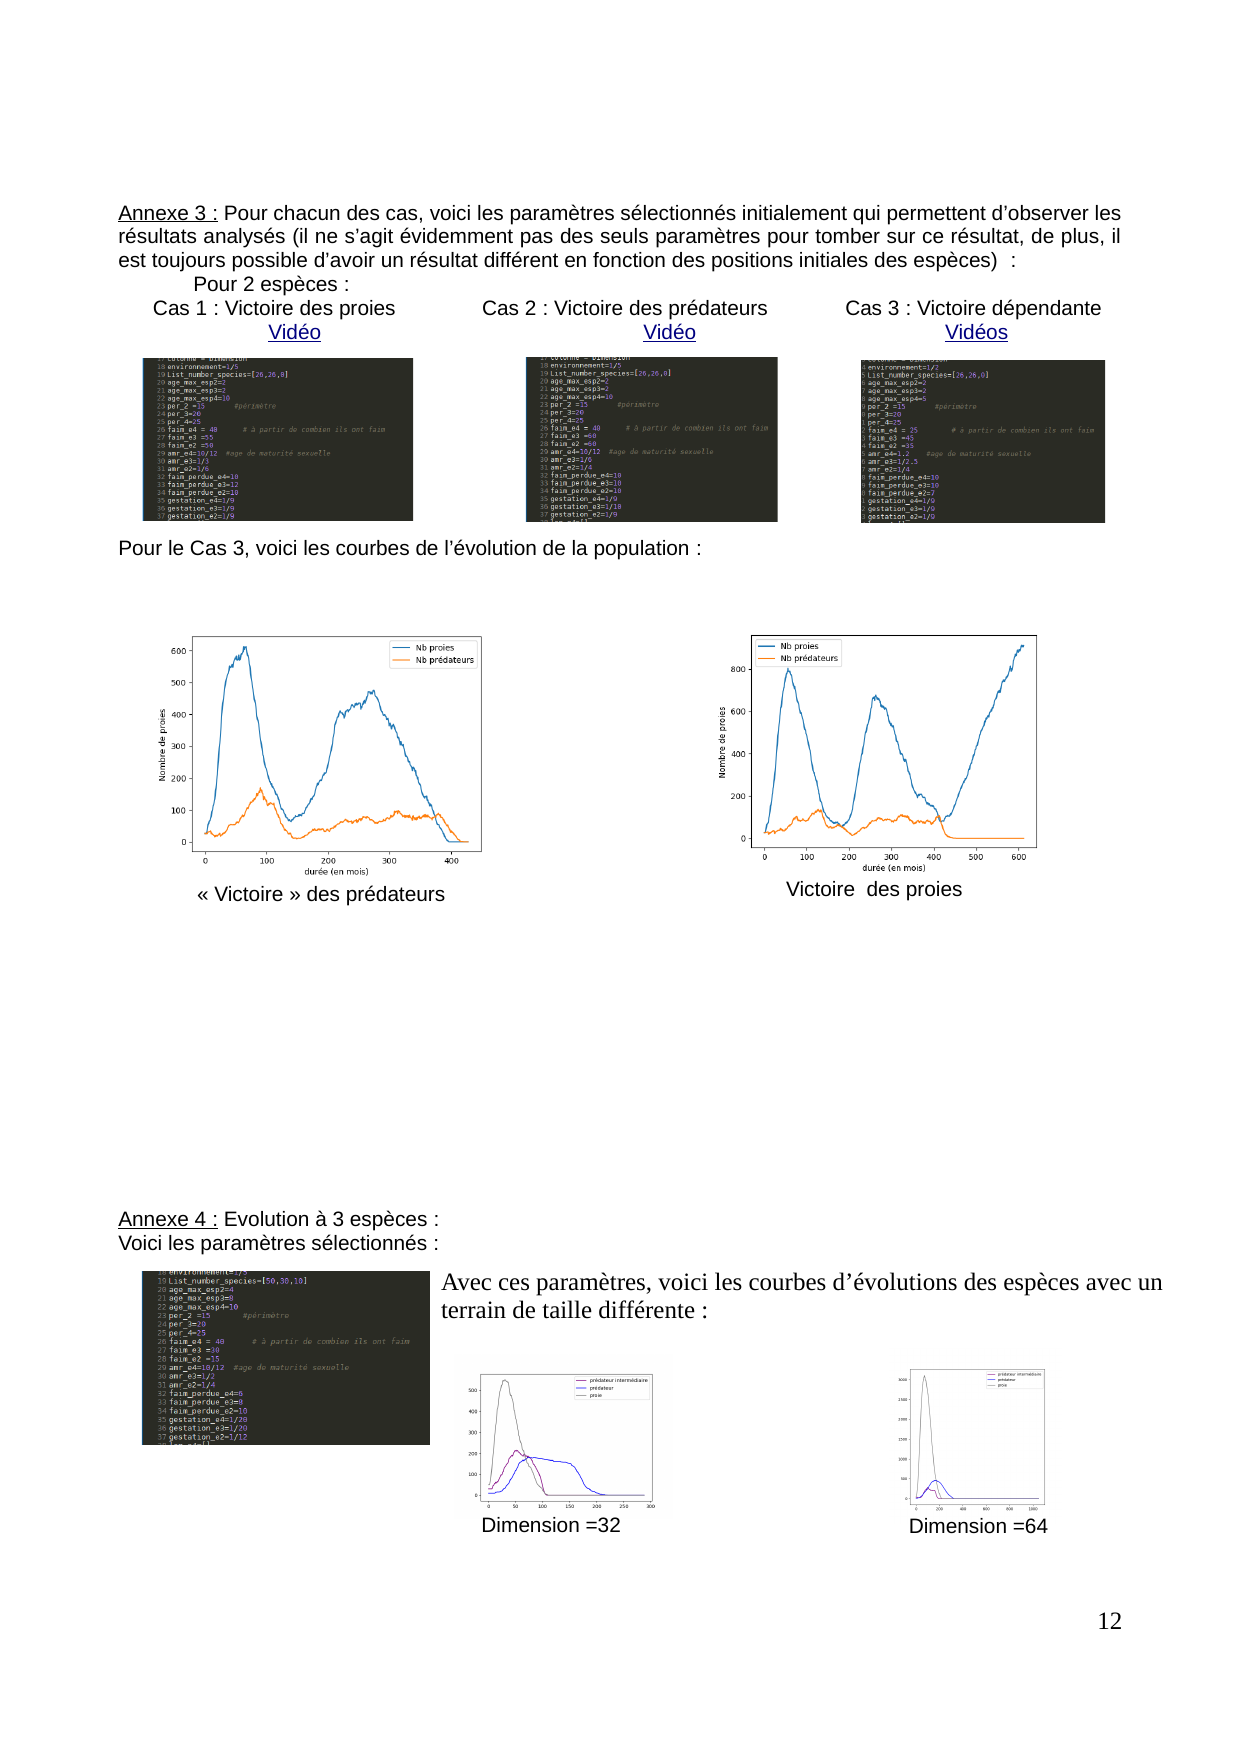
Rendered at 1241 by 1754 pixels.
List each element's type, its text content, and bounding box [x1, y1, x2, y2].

text Pour 2 espèces : [118, 272, 1122, 296]
text Annexe 4 : Evolution à 3 espèces : [118, 1207, 1122, 1231]
picture [997, 360, 1106, 523]
picture [145, 603, 518, 882]
text Cas 1 : Victoire des proies Cas 2 : Victoire des prédateurs Cas 3 : Victoire dépendante [118, 296, 1122, 320]
text Voici les paramètres sélectionnés : [118, 1231, 1122, 1254]
picture [888, 1348, 1062, 1524]
text Annexe 3 : Pour chacun des cas, voici les paramètres sélectionnés initialement qui permettent d’observer les résultats analysés (il ne s’agit évidemment pas des seuls paramètres pour tomber sur ce résultat, de plus, il est toujours possible d’avoir un résultat différent en fonction des positions initiales des espèces) : [118, 200, 1122, 272]
text Vidéo Vidéo Vidéos [118, 320, 1122, 344]
text Pour le Cas 3, voici les courbes de l’évolution de la population : [118, 536, 1122, 560]
picture [453, 1354, 674, 1519]
picture [705, 602, 1073, 878]
